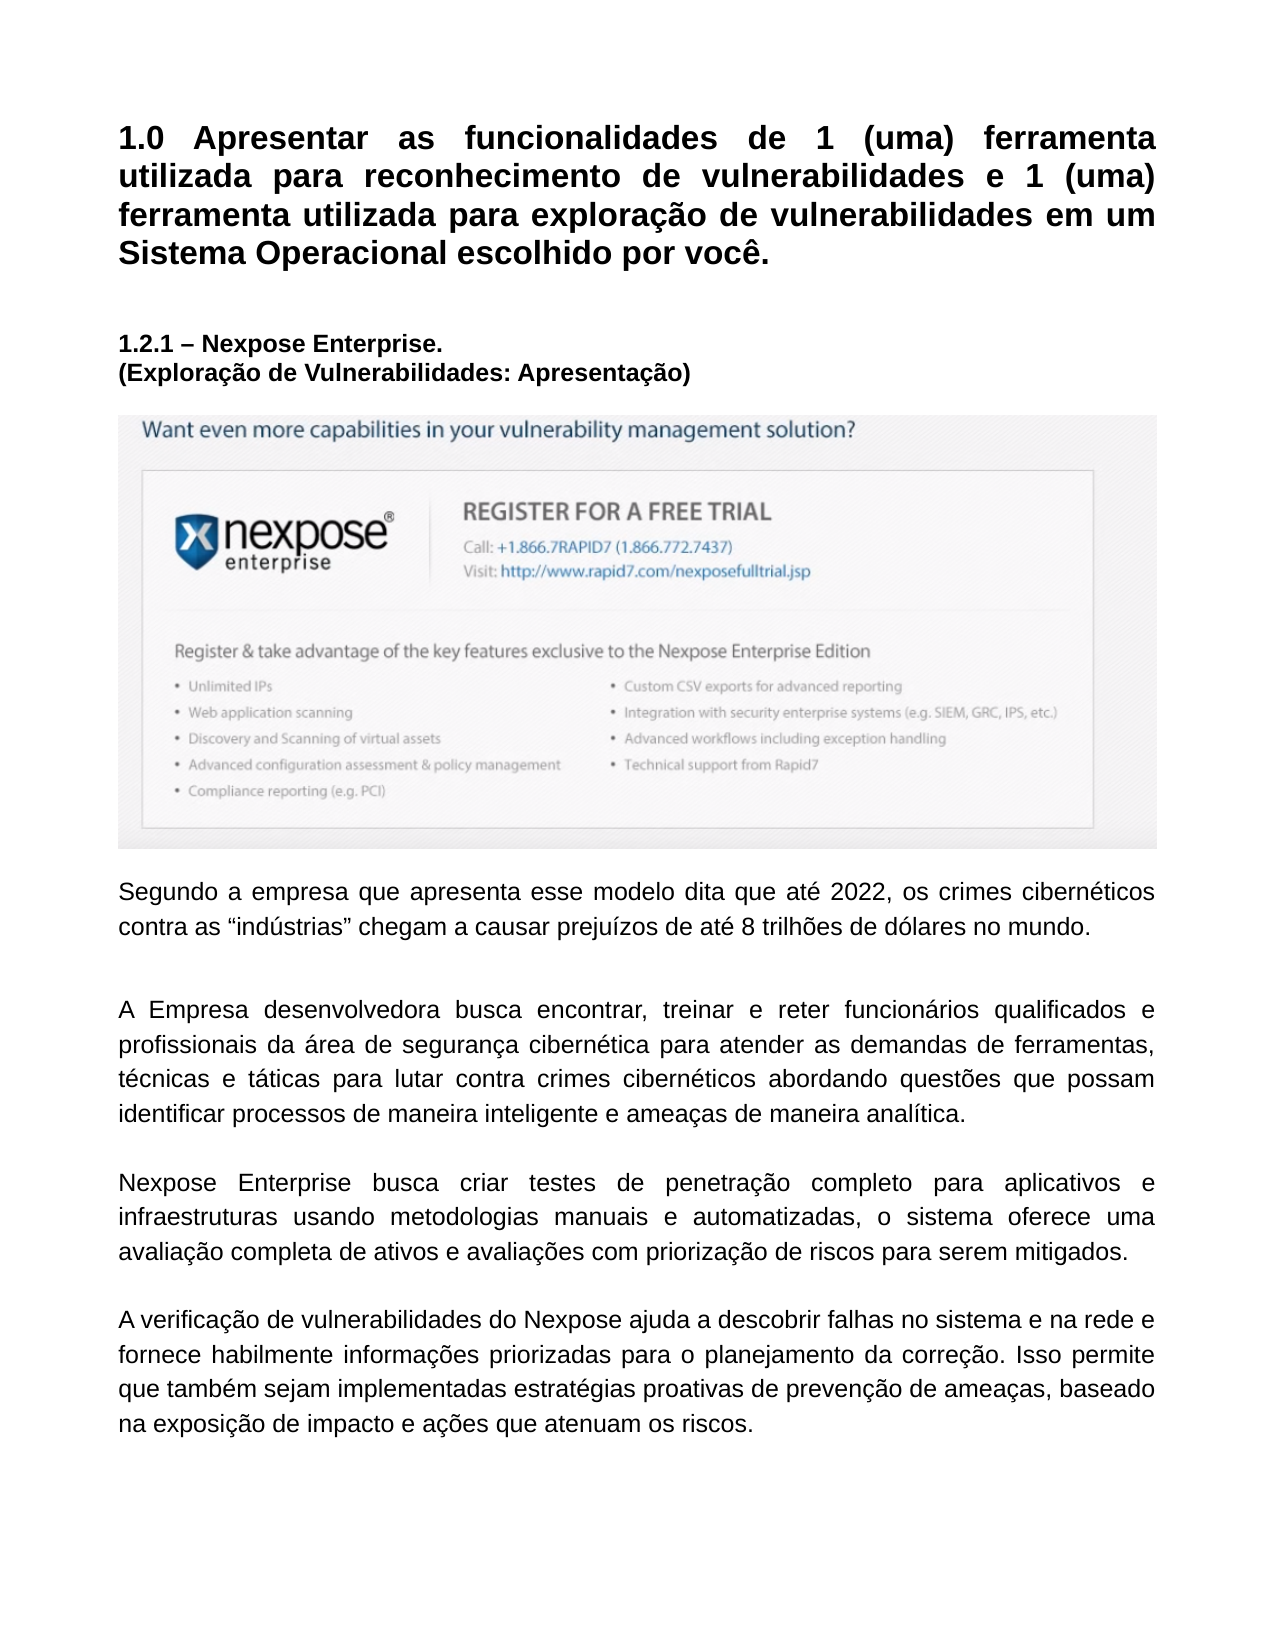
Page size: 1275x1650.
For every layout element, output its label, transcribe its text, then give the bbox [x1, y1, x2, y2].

text 1.0 Apresentar as funcionalidades de 1 (uma) ferramenta utilizada para reconhecimento de vulnerabilidades e 1 (uma) ferramenta utilizada para exploração de vulnerabilidades em um Sistema Operacional escolhido por você. [118, 118, 1157, 272]
text 1.2.1 – Nexpose Enterprise. [118, 329, 1157, 358]
text A verificação de vulnerabilidades do Nexpose ajuda a descobrir falhas no sistema e na rede e fornece habilmente informações priorizadas para o planejamento da correção. Isso permite que também sejam implementadas estratégias proativas de prevenção de ameaças, baseado na exposição de impacto e ações que atenuam os riscos. [118, 1305, 1157, 1438]
text A Empresa desenvolvedora busca encontrar, treinar e reter funcionários qualificados e profissionais da área de segurança cibernética para atender as demandas de ferramentas, técnicas e táticas para lutar contra crimes cibernéticos abordando questões que possam identificar processos de maneira inteligente e ameaças de maneira analítica. [118, 995, 1157, 1127]
text (Exploração de Vulnerabilidades: Apresentação) [118, 358, 1157, 387]
picture [118, 415, 1157, 849]
text Segundo a empresa que apresenta esse modelo dita que até 2022, os crimes cibernéticos contra as “indústrias” chegam a causar prejuízos de até 8 trilhões de dólares no mundo. [118, 877, 1157, 940]
text Nexpose Enterprise busca criar testes de penetração completo para aplicativos e infraestruturas usando metodologias manuais e automatizadas, o sistema oferece uma avaliação completa de ativos e avaliações com priorização de riscos para serem mitigados. [118, 1167, 1157, 1265]
